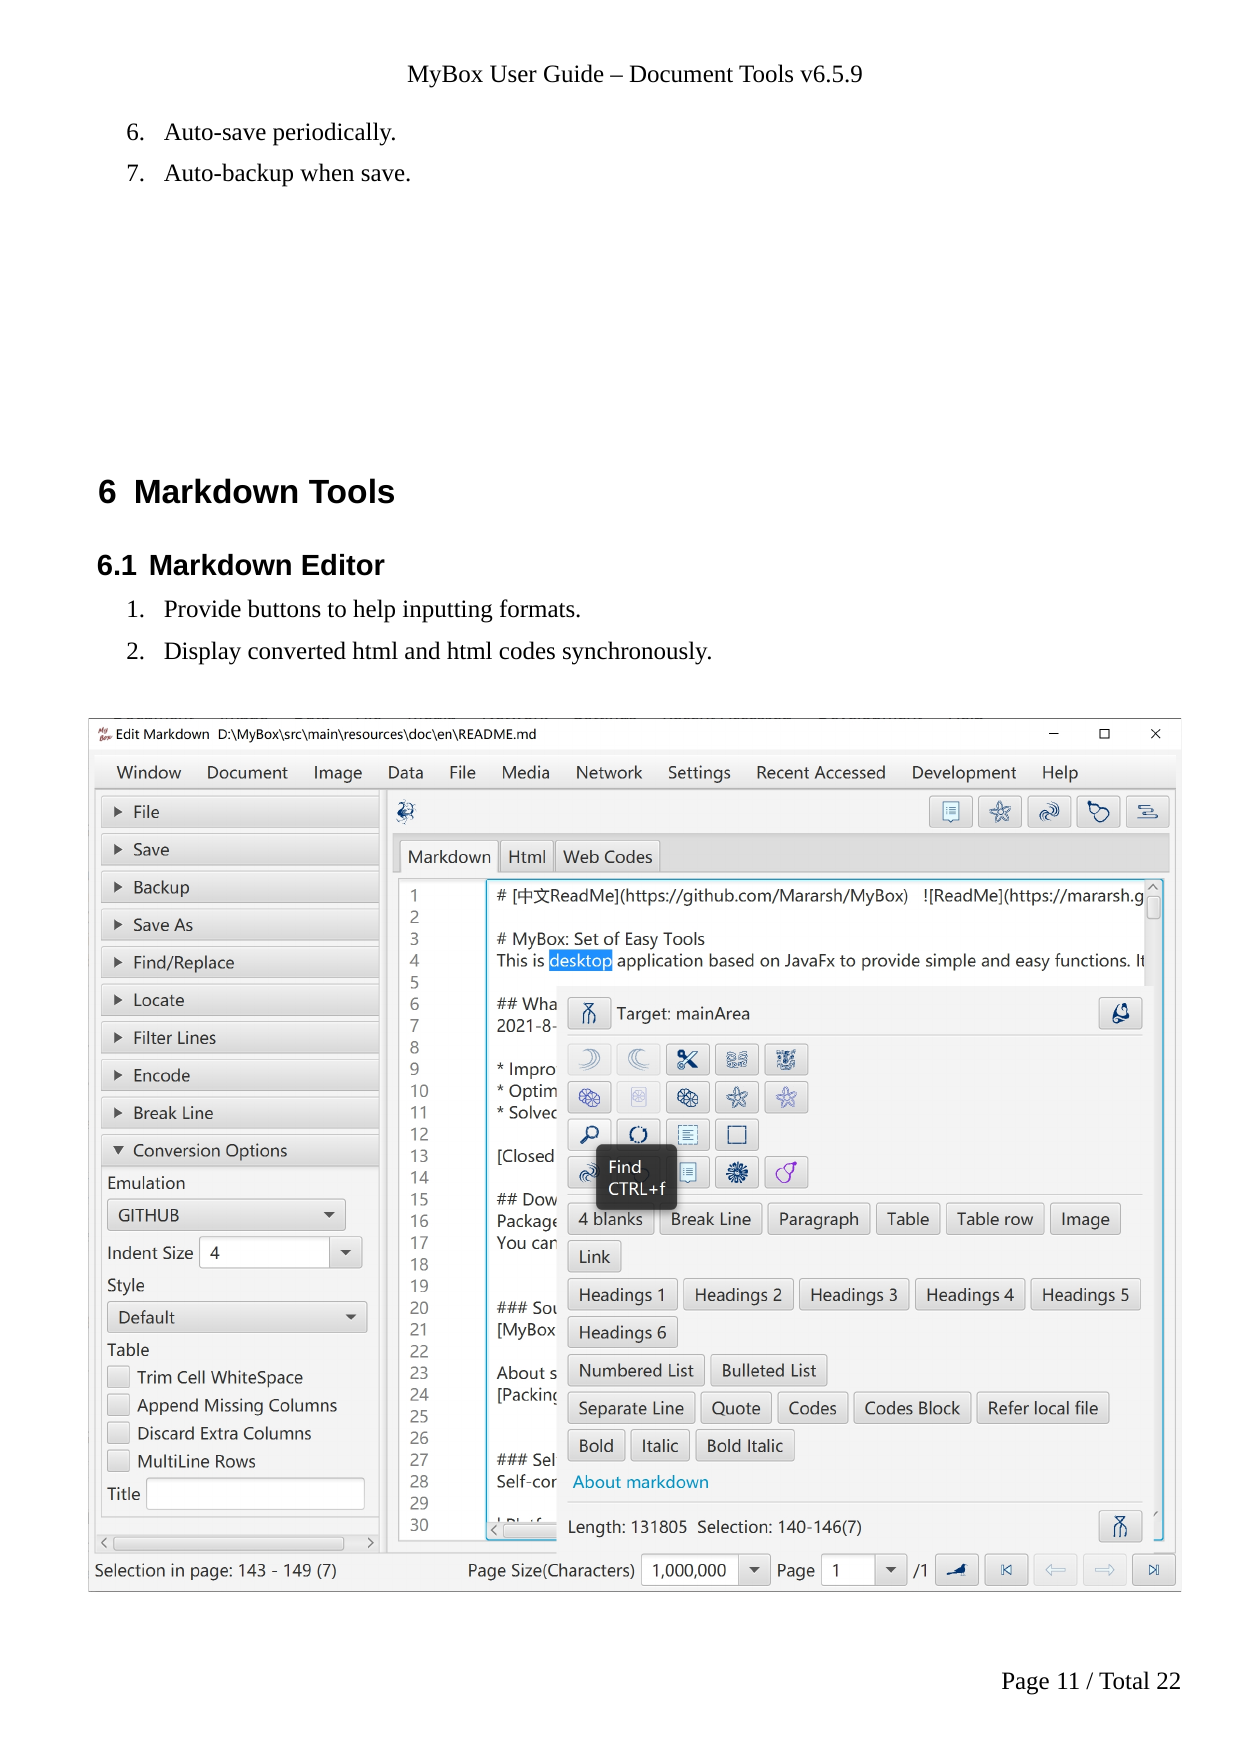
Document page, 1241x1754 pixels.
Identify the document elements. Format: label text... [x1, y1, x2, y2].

list Display converted html and html codes synchronously. [126, 636, 1181, 664]
list Provide buttons to help inputting formats. [126, 594, 1181, 623]
list Auto-backup when save. [126, 158, 1181, 187]
picture [88, 718, 1182, 1592]
subtitle Markdown Editor [88, 548, 1181, 582]
list Auto-save periodically. [126, 117, 1181, 146]
subtitle Markdown Tools [88, 472, 1181, 511]
